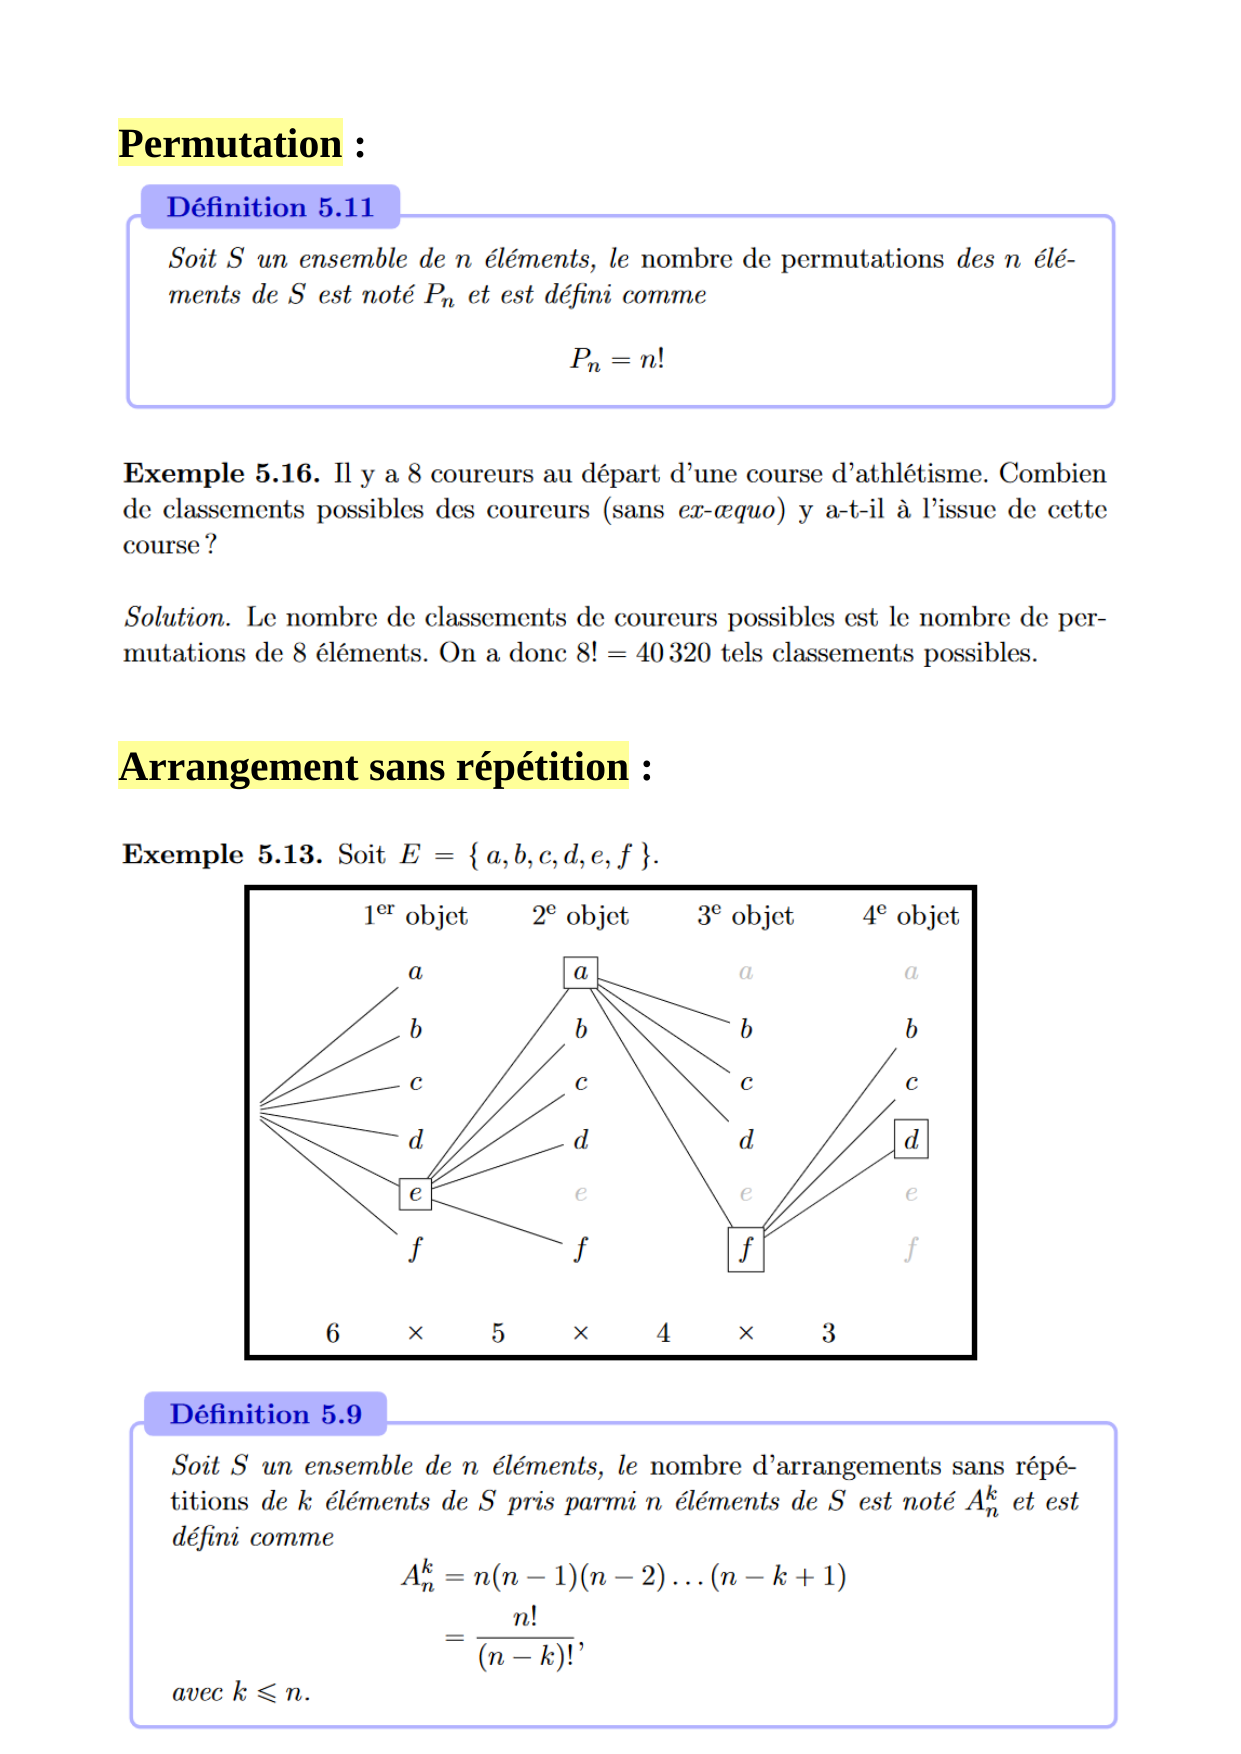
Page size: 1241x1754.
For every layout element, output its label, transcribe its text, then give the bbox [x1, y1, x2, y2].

text Permutation : [118, 118, 1122, 166]
text Arrangement sans répétition : [118, 741, 1122, 789]
